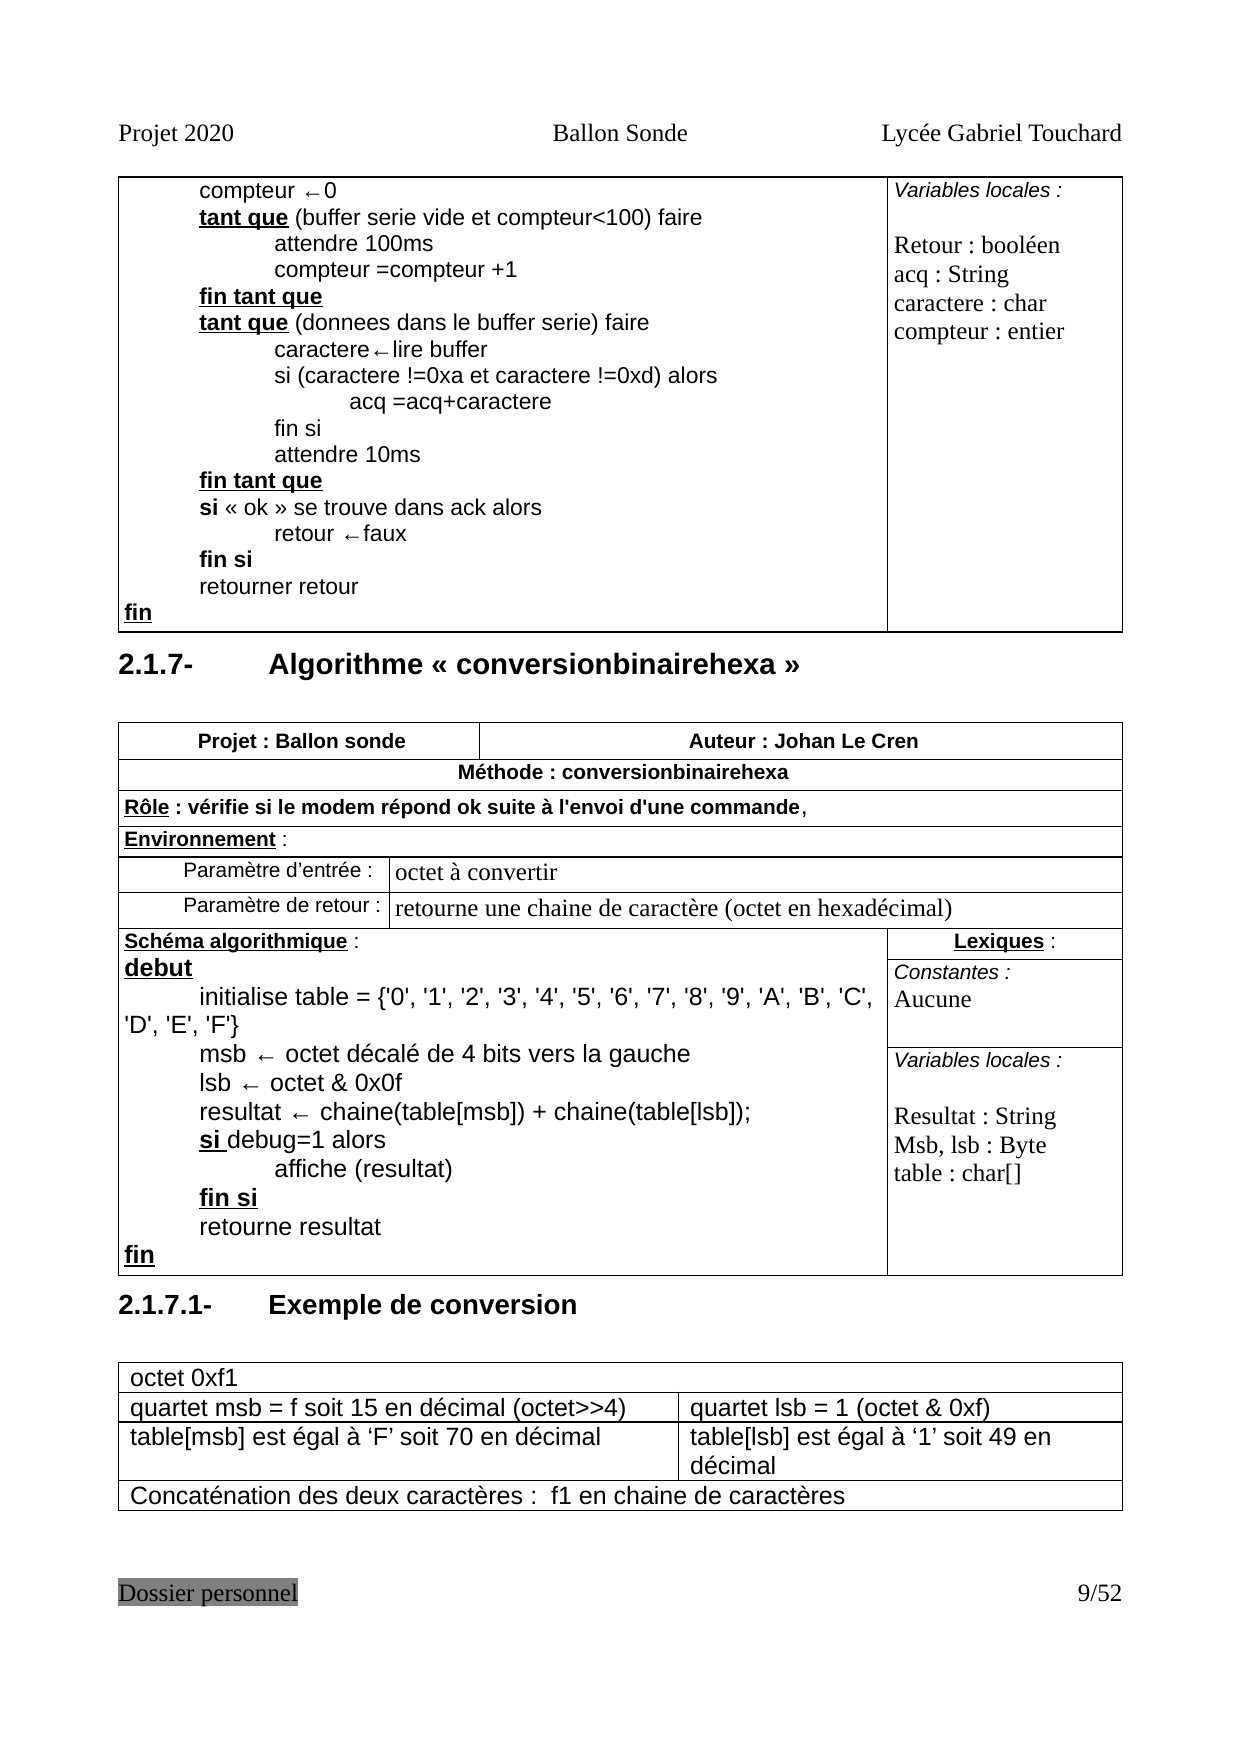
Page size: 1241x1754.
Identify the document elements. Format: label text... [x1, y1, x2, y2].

table_cell Paramètre d’entrée : [119, 858, 389, 892]
subtitle Algorithme « conversionbinairehexa » [118, 647, 1122, 681]
table_cell Variables locales : Resultat : String Msb, lsb : Byte table : char[] [888, 1048, 1122, 1275]
table_header Projet : Ballon sonde [119, 723, 479, 759]
table_header Auteur : Johan Le Cren [480, 723, 1122, 759]
table_cell Variables locales : Retour : booléen acq : String caractere : char compteur : entier [888, 178, 1122, 631]
table_cell Constantes : Aucune [888, 960, 1122, 1047]
table_cell Lexiques : [888, 929, 1122, 959]
table_header octet 0xf1 [119, 1363, 1122, 1392]
table_cell compteur ←0 tant que (buffer serie vide et compteur<100) faire attendre 100ms compteur =compteur +1 fin tant que tant que (donnees dans le buffer serie) faire caractere←lire buffer si (caractere !=0xa et caractere !=0xd) alors acq =acq+caractere fin si attendre 10ms fin tant que si « ok » se trouve dans ack alors retour ←faux fin si retourner retour fin [119, 178, 887, 631]
table_cell Environnement : [119, 827, 1122, 856]
table_cell octet à convertir [390, 858, 1122, 892]
table_cell table[lsb] est égal à ‘1’ soit 49 en décimal [679, 1423, 1122, 1480]
table_cell quartet msb = f soit 15 en décimal (octet>>4) [119, 1393, 678, 1421]
table_cell table[msb] est égal à ‘F’ soit 70 en décimal [119, 1423, 678, 1480]
table_cell Rôle : vérifie si le modem répond ok suite à l'envoi d'une commande, [119, 791, 1122, 826]
table_cell Schéma algorithmique : debut initialise table = {'0', '1', '2', '3', '4', '5', '6', '7', '8', '9', 'A', 'B', 'C', 'D', 'E', 'F'} msb ← octet décalé de 4 bits vers la gauche lsb ← octet & 0x0f resultat ← chaine(table[msb]) + chaine(table[lsb]); si debug=1 alors affiche (resultat) fin si retourne resultat fin [119, 929, 887, 1275]
subtitle Exemple de conversion [118, 1289, 1122, 1321]
table_cell Paramètre de retour : [119, 893, 389, 928]
table_cell Méthode : conversionbinairehexa [119, 760, 1122, 790]
table_cell retourne une chaine de caractère (octet en hexadécimal) [390, 893, 1122, 928]
table_cell Concaténation des deux caractères : f1 en chaine de caractères [119, 1481, 1122, 1510]
table_cell quartet lsb = 1 (octet & 0xf) [679, 1393, 1122, 1421]
